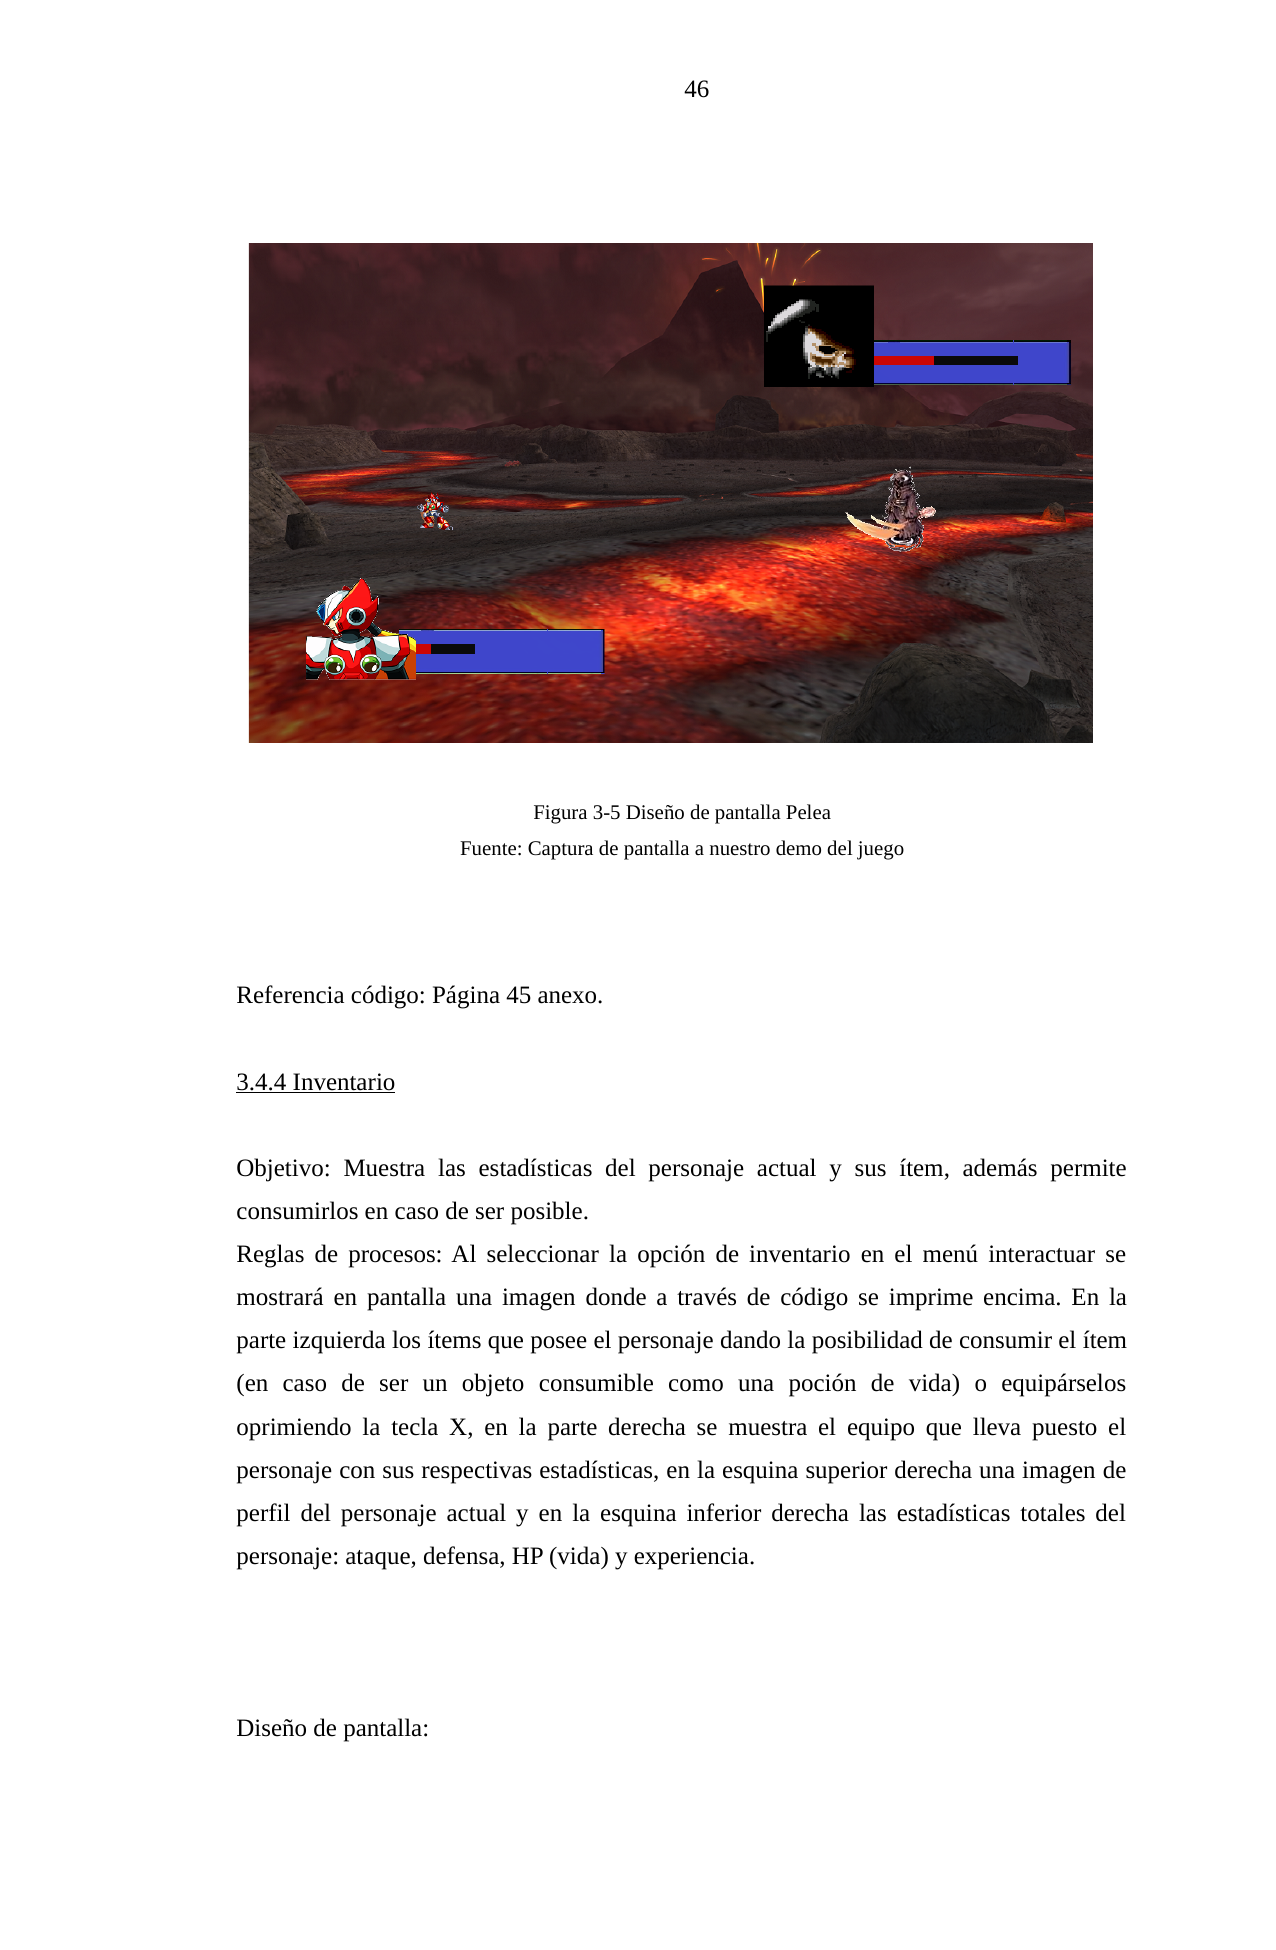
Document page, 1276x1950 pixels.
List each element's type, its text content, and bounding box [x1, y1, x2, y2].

text Diseño de pantalla: [236, 1713, 1128, 1742]
text Objetivo: Muestra las estadísticas del personaje actual y sus ítem, además permite consumirlos en caso de ser posible. [236, 1153, 1128, 1225]
text Referencia código: Página 45 anexo. [236, 980, 1128, 1009]
text Fuente: Captura de pantalla a nuestro demo del juego [236, 836, 1128, 860]
subtitle 3.4.4 Inventario [236, 1067, 1128, 1095]
text Figura 3-5 Diseño de pantalla Pelea [236, 800, 1128, 824]
text Reglas de procesos: Al seleccionar la opción de inventario en el menú interactuar se mostrará en pantalla una imagen donde a través de código se imprime encima. En la parte izquierda los ítems que posee el personaje dando la posibilidad de consumir el ítem (en caso de ser un objeto consumible como una poción de vida) o equipárselos oprimiendo la tecla X, en la parte derecha se muestra el equipo que lleva puesto el personaje con sus respectivas estadísticas, en la esquina superior derecha una imagen de perfil del personaje actual y en la esquina inferior derecha las estadísticas totales del personaje: ataque, defensa, HP (vida) y experiencia. [236, 1239, 1128, 1570]
